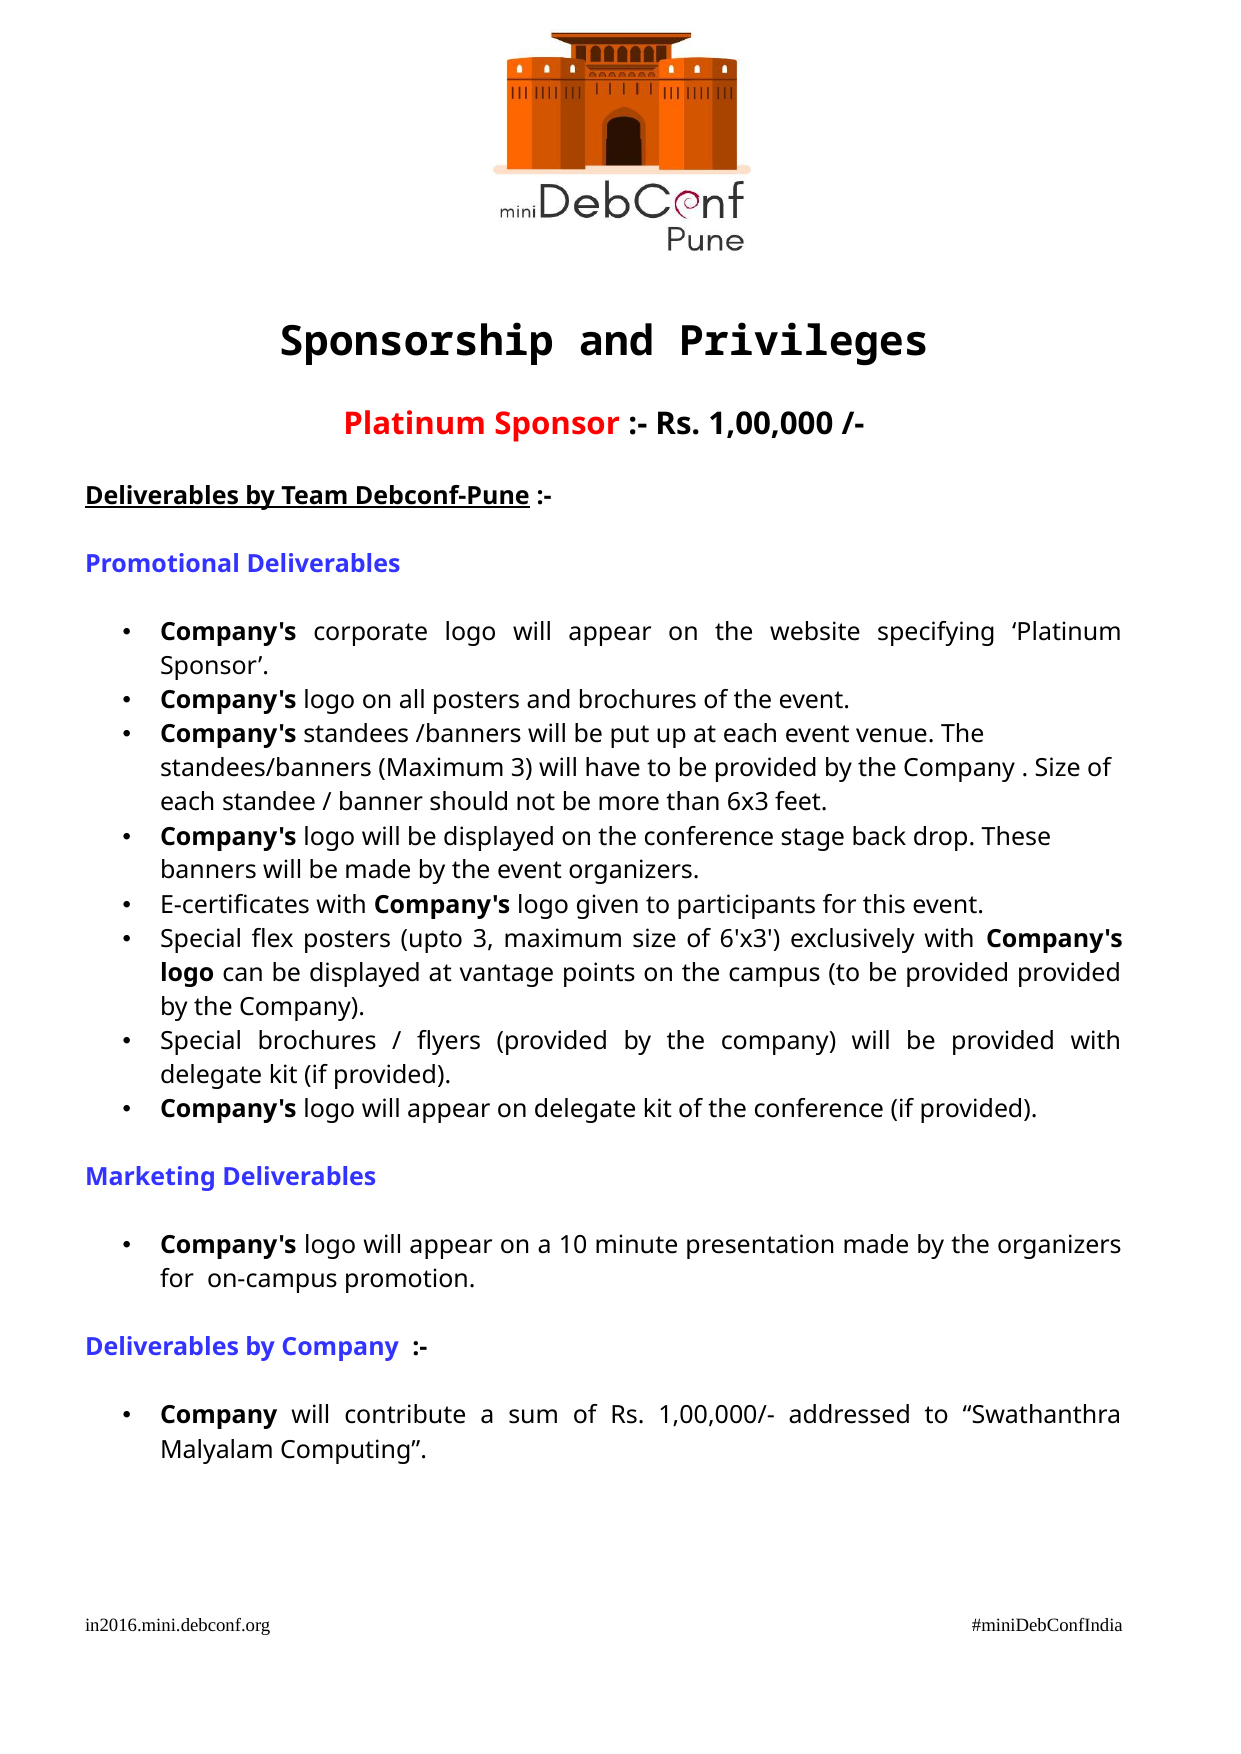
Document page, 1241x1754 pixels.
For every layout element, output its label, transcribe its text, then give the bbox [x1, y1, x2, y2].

list Special brochures / flyers (provided by the company) will be provided with delegate kit (if provided). [122, 1022, 1123, 1091]
list Company's logo will appear on a 10 minute presentation made by the organizers for on-campus promotion. [122, 1227, 1123, 1295]
list Company's standees /banners will be put up at each event venue. The standees/banners (Maximum 3) will have to be provided by the Company . Size of each standee / banner should not be more than 6x3 feet. [122, 716, 1123, 818]
list Company's corporate logo will appear on the website specifying ‘Platinum Sponsor’. [122, 614, 1123, 682]
text Platinum Sponsor :- Rs. 1,00,000 /- [85, 401, 1123, 443]
list E-certificates with Company's logo given to participants for this event. [122, 886, 1123, 920]
list Special flex posters (upto 3, maximum size of 6'x3') exclusively with Company's logo can be displayed at vantage points on the campus (to be provided provided by the Company). [122, 920, 1123, 1022]
text Deliverables by Company :- [85, 1329, 1123, 1363]
list Company will contribute a sum of Rs. 1,00,000/- addressed to “Swathanthra Malyalam Computing”. [122, 1397, 1123, 1465]
list Company's logo will appear on delegate kit of the conference (if provided). [122, 1091, 1123, 1125]
text Sponsorship and Privileges [85, 311, 1123, 367]
list Company's logo on all posters and brochures of the event. [122, 682, 1123, 716]
list Company's logo will be displayed on the conference stage back drop. These banners will be made by the event organizers. [122, 818, 1123, 886]
text Marketing Deliverables [85, 1159, 1123, 1193]
text Deliverables by Team Debconf-Pune :- [85, 477, 1123, 512]
picture [474, 0, 798, 298]
text Promotional Deliverables [85, 546, 1123, 580]
